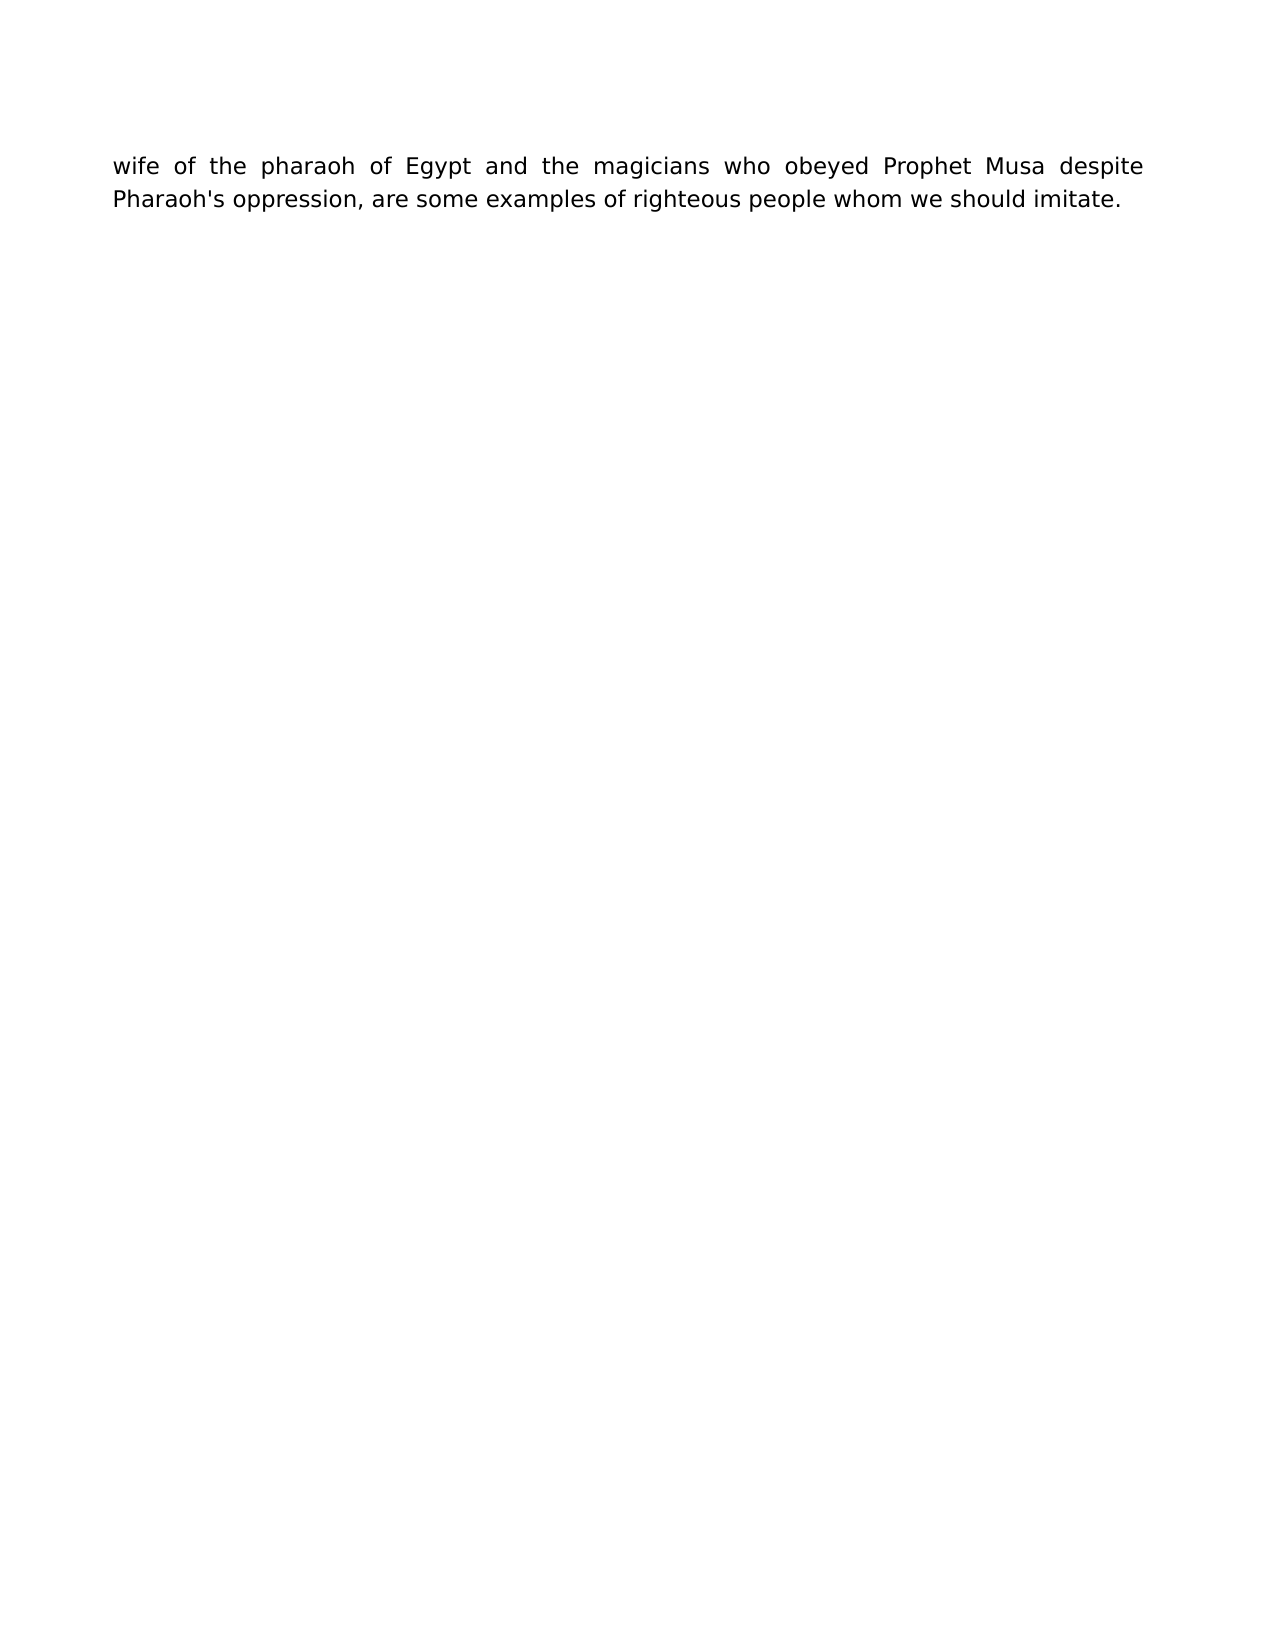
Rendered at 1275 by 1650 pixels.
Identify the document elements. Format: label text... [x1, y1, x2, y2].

text wife of the pharaoh of Egypt and the magicians who obeyed Prophet Musa despite Pharaoh's oppression, are some examples of righteous people whom we should imitate. [112, 148, 1145, 214]
